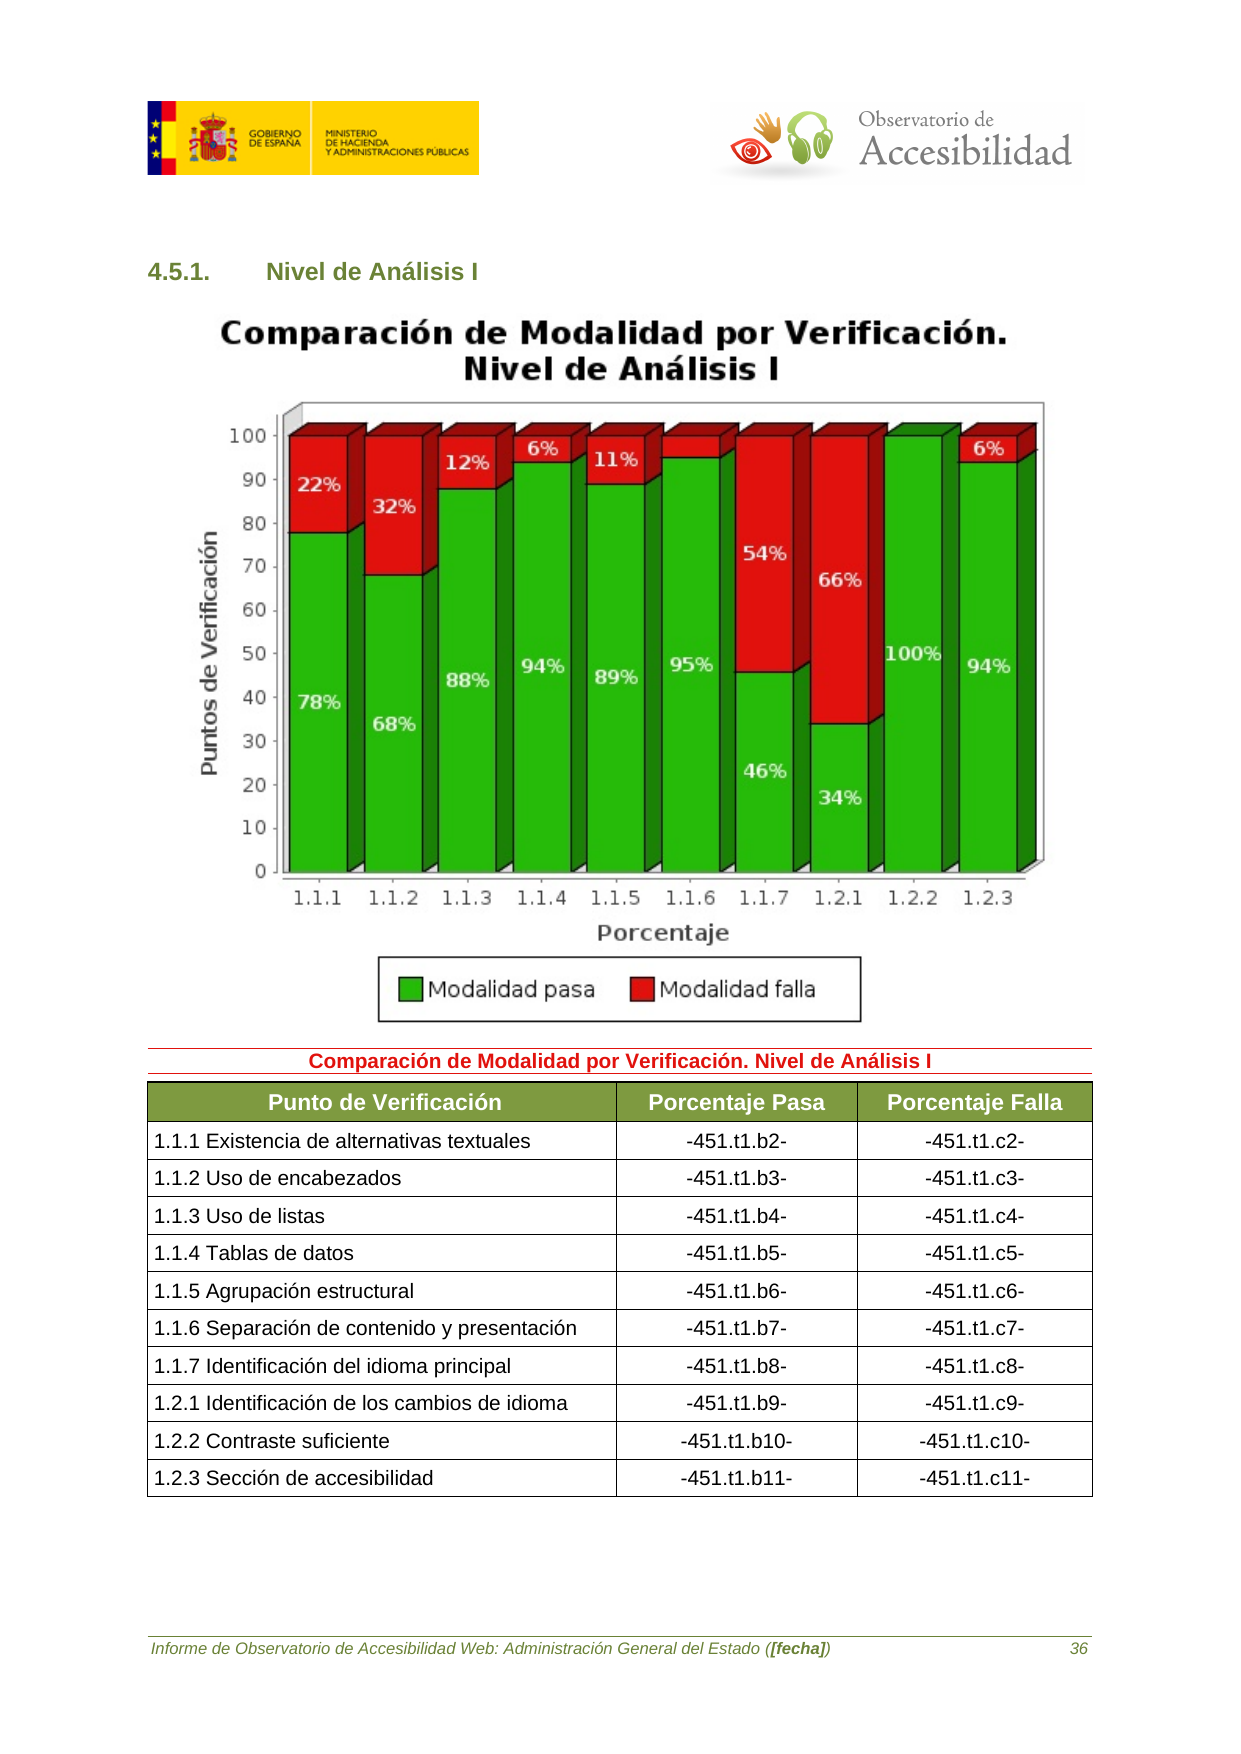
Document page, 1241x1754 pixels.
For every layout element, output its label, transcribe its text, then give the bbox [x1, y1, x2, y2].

table_cell 1.1.3 Uso de listas [148, 1197, 616, 1234]
table_cell -451.t1.c5- [858, 1235, 1092, 1271]
table_cell -451.t1.c2- [858, 1122, 1092, 1159]
table_cell -451.t1.c7- [858, 1310, 1092, 1346]
table_cell -451.t1.b9- [617, 1385, 857, 1421]
picture [178, 313, 1062, 1024]
table_cell -451.t1.b3- [617, 1160, 857, 1196]
table_cell 1.1.1 Existencia de alternativas textuales [148, 1122, 616, 1159]
table_cell -451.t1.c10- [858, 1422, 1092, 1459]
table_cell -451.t1.b2- [617, 1122, 857, 1159]
table_cell -451.t1.c11- [858, 1460, 1092, 1496]
table_cell -451.t1.c6- [858, 1272, 1092, 1309]
picture [710, 102, 1086, 185]
table_cell 1.2.2 Contraste suficiente [148, 1422, 616, 1459]
table_cell -451.t1.b10- [617, 1422, 857, 1459]
table_cell -451.t1.c3- [858, 1160, 1092, 1196]
table_cell -451.t1.b11- [617, 1460, 857, 1496]
table_header Porcentaje Pasa [617, 1083, 857, 1121]
table_header Porcentaje Falla [858, 1083, 1092, 1121]
table_cell -451.t1.c8- [858, 1347, 1092, 1384]
table_cell -451.t1.c9- [858, 1385, 1092, 1421]
table_cell 1.1.2 Uso de encabezados [148, 1160, 616, 1196]
table_cell -451.t1.b6- [617, 1272, 857, 1309]
table_cell 1.1.7 Identificación del idioma principal [148, 1347, 616, 1384]
subtitle Nivel de Análisis I [148, 257, 1092, 286]
table_cell -451.t1.c4- [858, 1197, 1092, 1234]
table_cell 1.2.1 Identificación de los cambios de idioma [148, 1385, 616, 1421]
table_cell -451.t1.b4- [617, 1197, 857, 1234]
text Comparación de Modalidad por Verificación. Nivel de Análisis I [148, 1049, 1092, 1073]
table_cell 1.1.6 Separación de contenido y presentación [148, 1310, 616, 1346]
table_cell 1.2.3 Sección de accesibilidad [148, 1460, 616, 1496]
table_cell -451.t1.b5- [617, 1235, 857, 1271]
picture [147, 101, 479, 175]
table_cell 1.1.5 Agrupación estructural [148, 1272, 616, 1309]
table_cell -451.t1.b8- [617, 1347, 857, 1384]
table_cell -451.t1.b7- [617, 1310, 857, 1346]
table_cell 1.1.4 Tablas de datos [148, 1235, 616, 1271]
table_header Punto de Verificación [148, 1083, 616, 1121]
